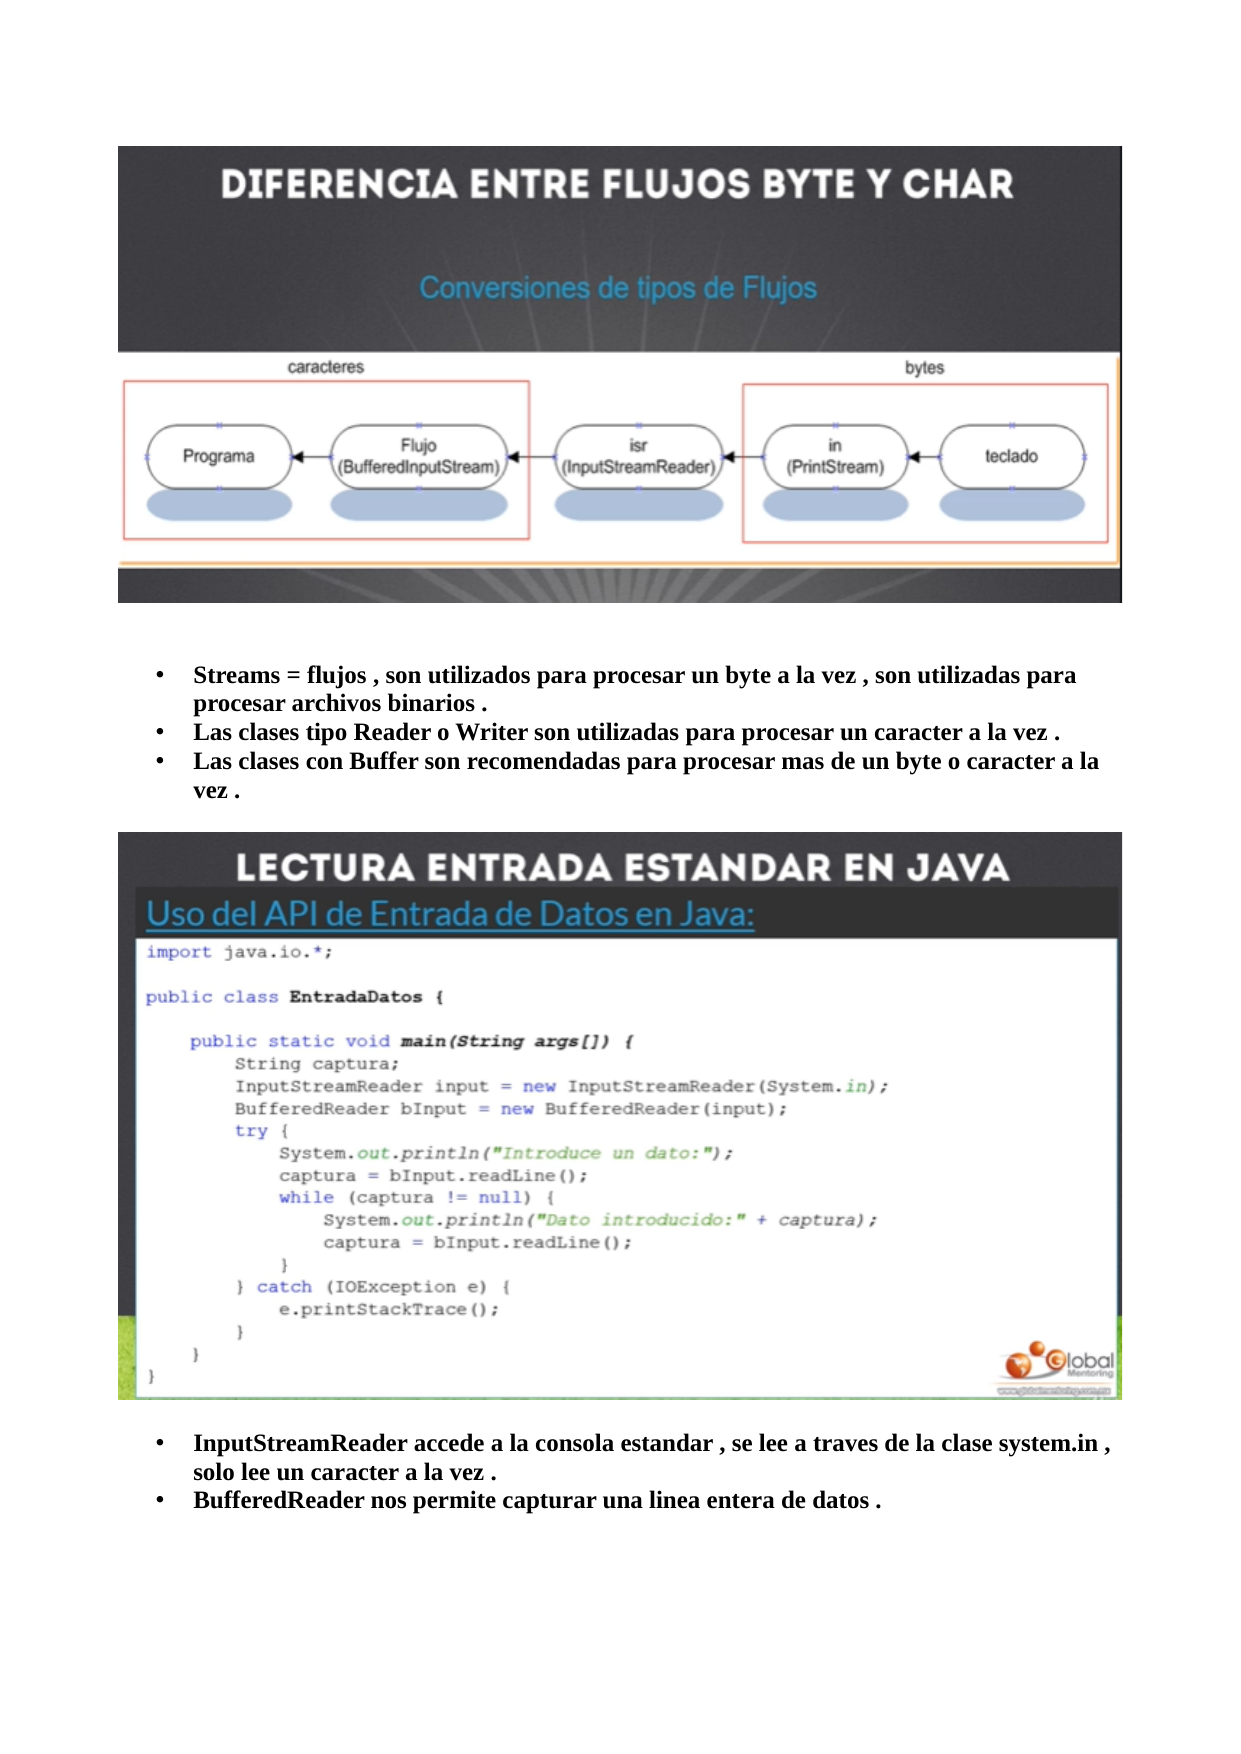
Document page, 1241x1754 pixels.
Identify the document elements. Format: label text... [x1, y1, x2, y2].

list Las clases tipo Reader o Writer son utilizadas para procesar un caracter a la vez . [156, 717, 1122, 746]
list BufferedReader nos permite capturar una linea entera de datos . [156, 1485, 1122, 1514]
picture [118, 832, 1123, 1400]
picture [118, 146, 1123, 603]
list Streams = flujos , son utilizados para procesar un byte a la vez , son utilizadas para procesar archivos binarios . [156, 660, 1122, 717]
list Las clases con Buffer son recomendadas para procesar mas de un byte o caracter a la vez . [156, 746, 1122, 803]
list InputStreamReader accede a la consola estandar , se lee a traves de la clase system.in , solo lee un caracter a la vez . [156, 1428, 1122, 1485]
